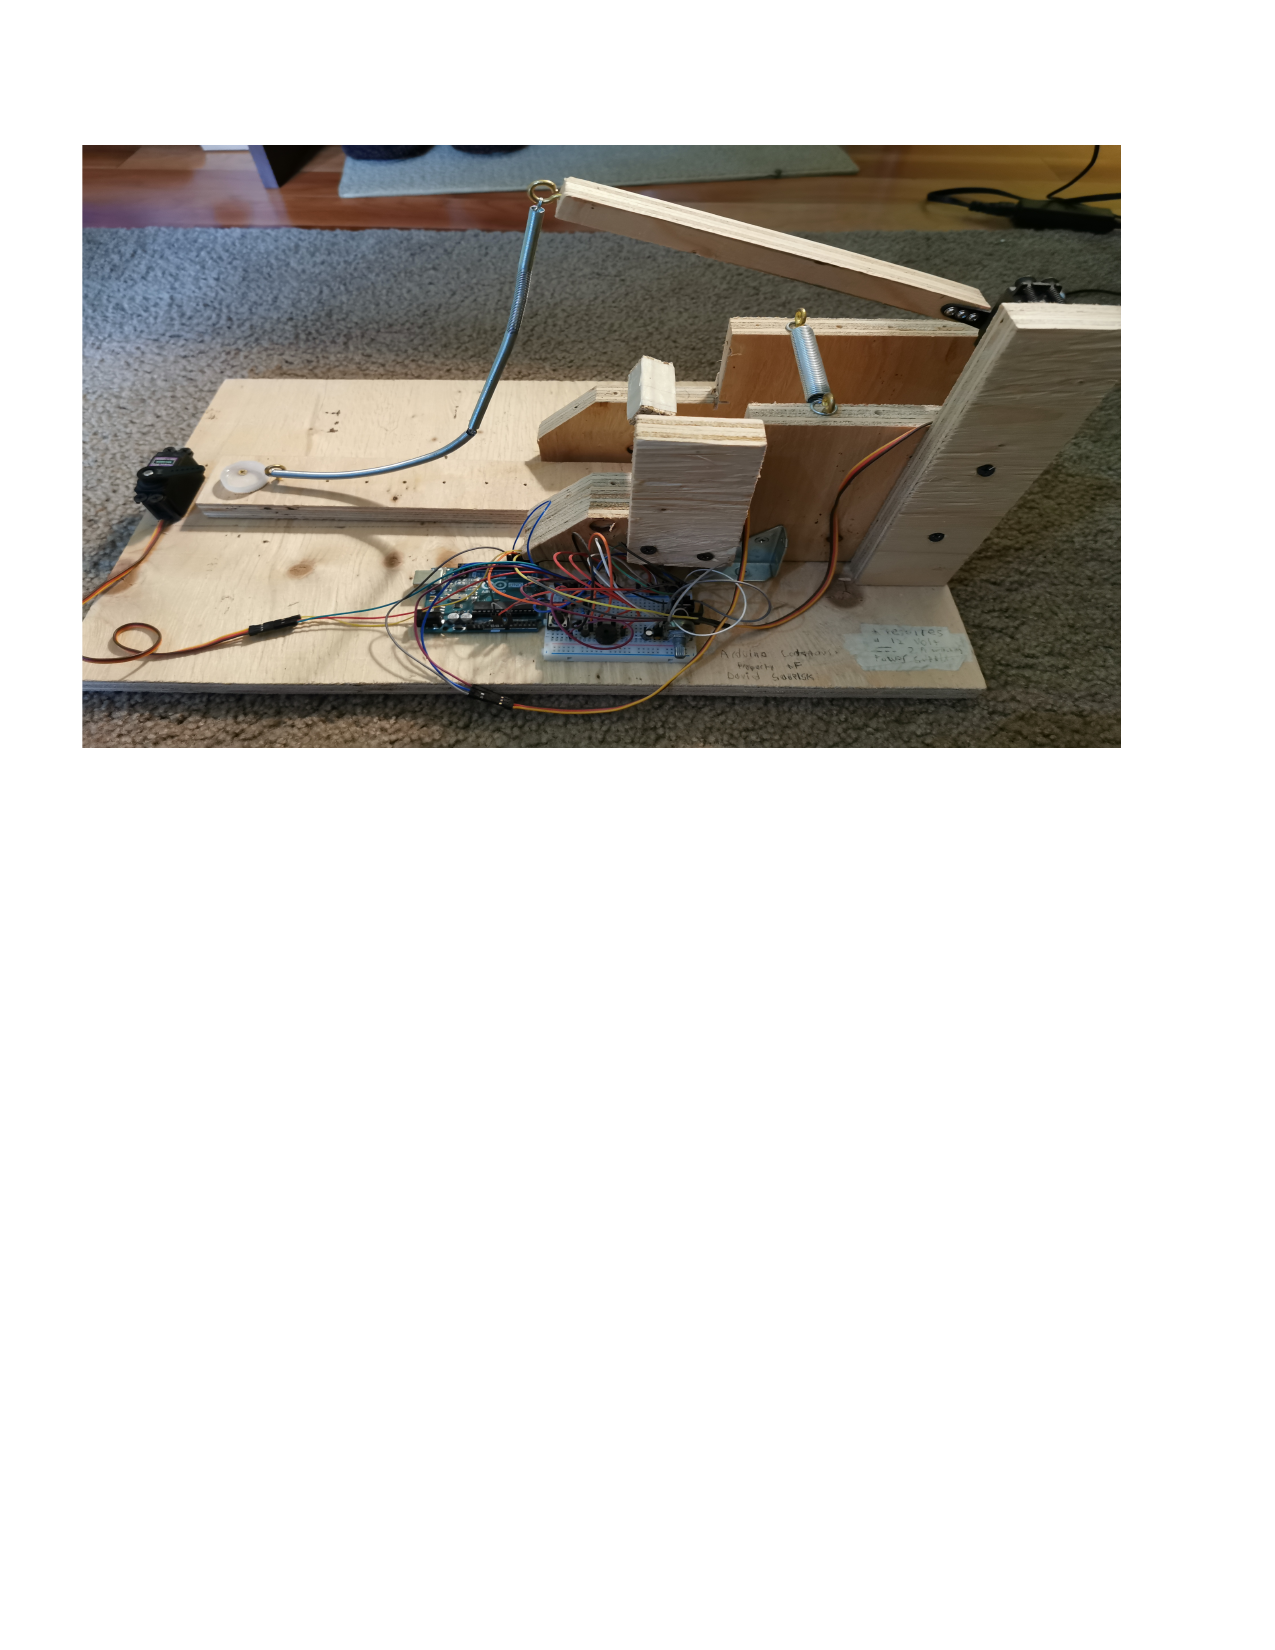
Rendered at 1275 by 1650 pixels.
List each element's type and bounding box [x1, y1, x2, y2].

picture [82, 145, 1121, 748]
